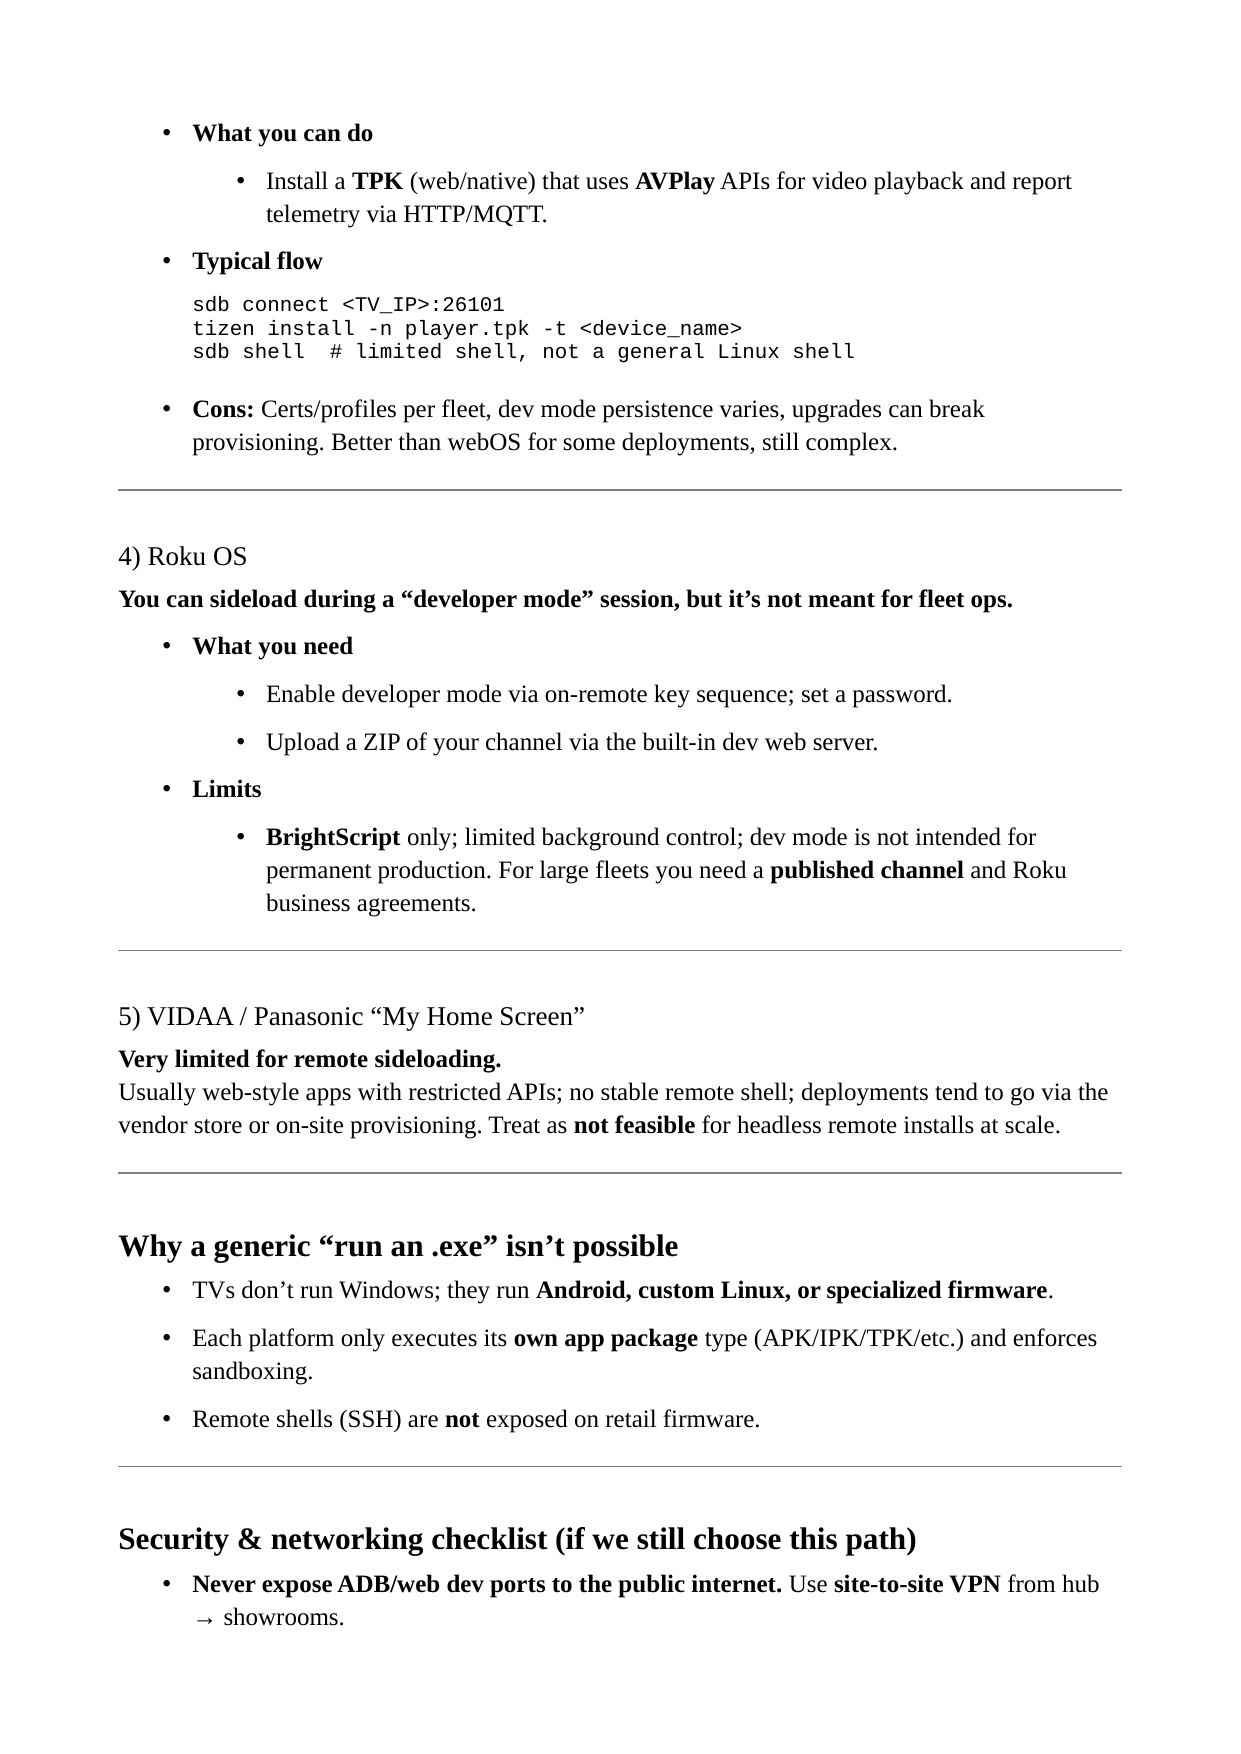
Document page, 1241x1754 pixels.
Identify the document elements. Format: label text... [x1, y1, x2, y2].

list What you can do [162, 118, 1122, 147]
subtitle 4) Roku OS [118, 540, 1122, 571]
text Very limited for remote sideloading. Usually web-style apps with restricted APIs; no stable remote shell; deployments tend to go via the vendor store or on-site provisioning. Treat as not feasible for headless remote installs at scale. [118, 1044, 1122, 1139]
list sdb connect <TV_IP>:26101 [162, 294, 1122, 318]
list Enable developer mode via on-remote key sequence; set a password. [236, 679, 1122, 708]
list Typical flow [162, 246, 1122, 275]
list BrightScript only; limited background control; dev mode is not intended for permanent production. For large fleets you need a published channel and Roku business agreements. [236, 822, 1122, 917]
text You can sideload during a “developer mode” session, but it’s not meant for fleet ops. [118, 584, 1122, 612]
list Remote shells (SSH) are not exposed on retail firmware. [162, 1404, 1122, 1432]
list Cons: Certs/profiles per fleet, dev mode persistence varies, upgrades can break provisioning. Better than webOS for some deployments, still complex. [162, 394, 1122, 456]
subtitle 5) VIDAA / Panasonic “My Home Screen” [118, 1001, 1122, 1032]
list sdb shell # limited shell, not a general Linux shell [162, 341, 1122, 365]
list tizen install -n player.tpk -t <device_name> [162, 318, 1122, 341]
list Each platform only executes its own app package type (APK/IPK/TPK/etc.) and enforces sandboxing. [162, 1323, 1122, 1385]
subtitle Why a generic “run an .exe” isn’t possible [118, 1227, 1122, 1263]
list Install a TPK (web/native) that uses AVPlay APIs for video playback and report telemetry via HTTP/MQTT. [236, 166, 1122, 227]
list Limits [162, 774, 1122, 803]
list TVs don’t run Windows; they run Android, custom Linux, or specialized firmware. [162, 1276, 1122, 1304]
list Never expose ADB/web dev ports to the public internet. Use site-to-site VPN from hub → showrooms. [162, 1569, 1122, 1631]
list Upload a ZIP of your channel via the built-in dev web server. [236, 727, 1122, 755]
subtitle Security & networking checklist (if we still choose this path) [118, 1521, 1122, 1557]
list What you need [162, 631, 1122, 660]
